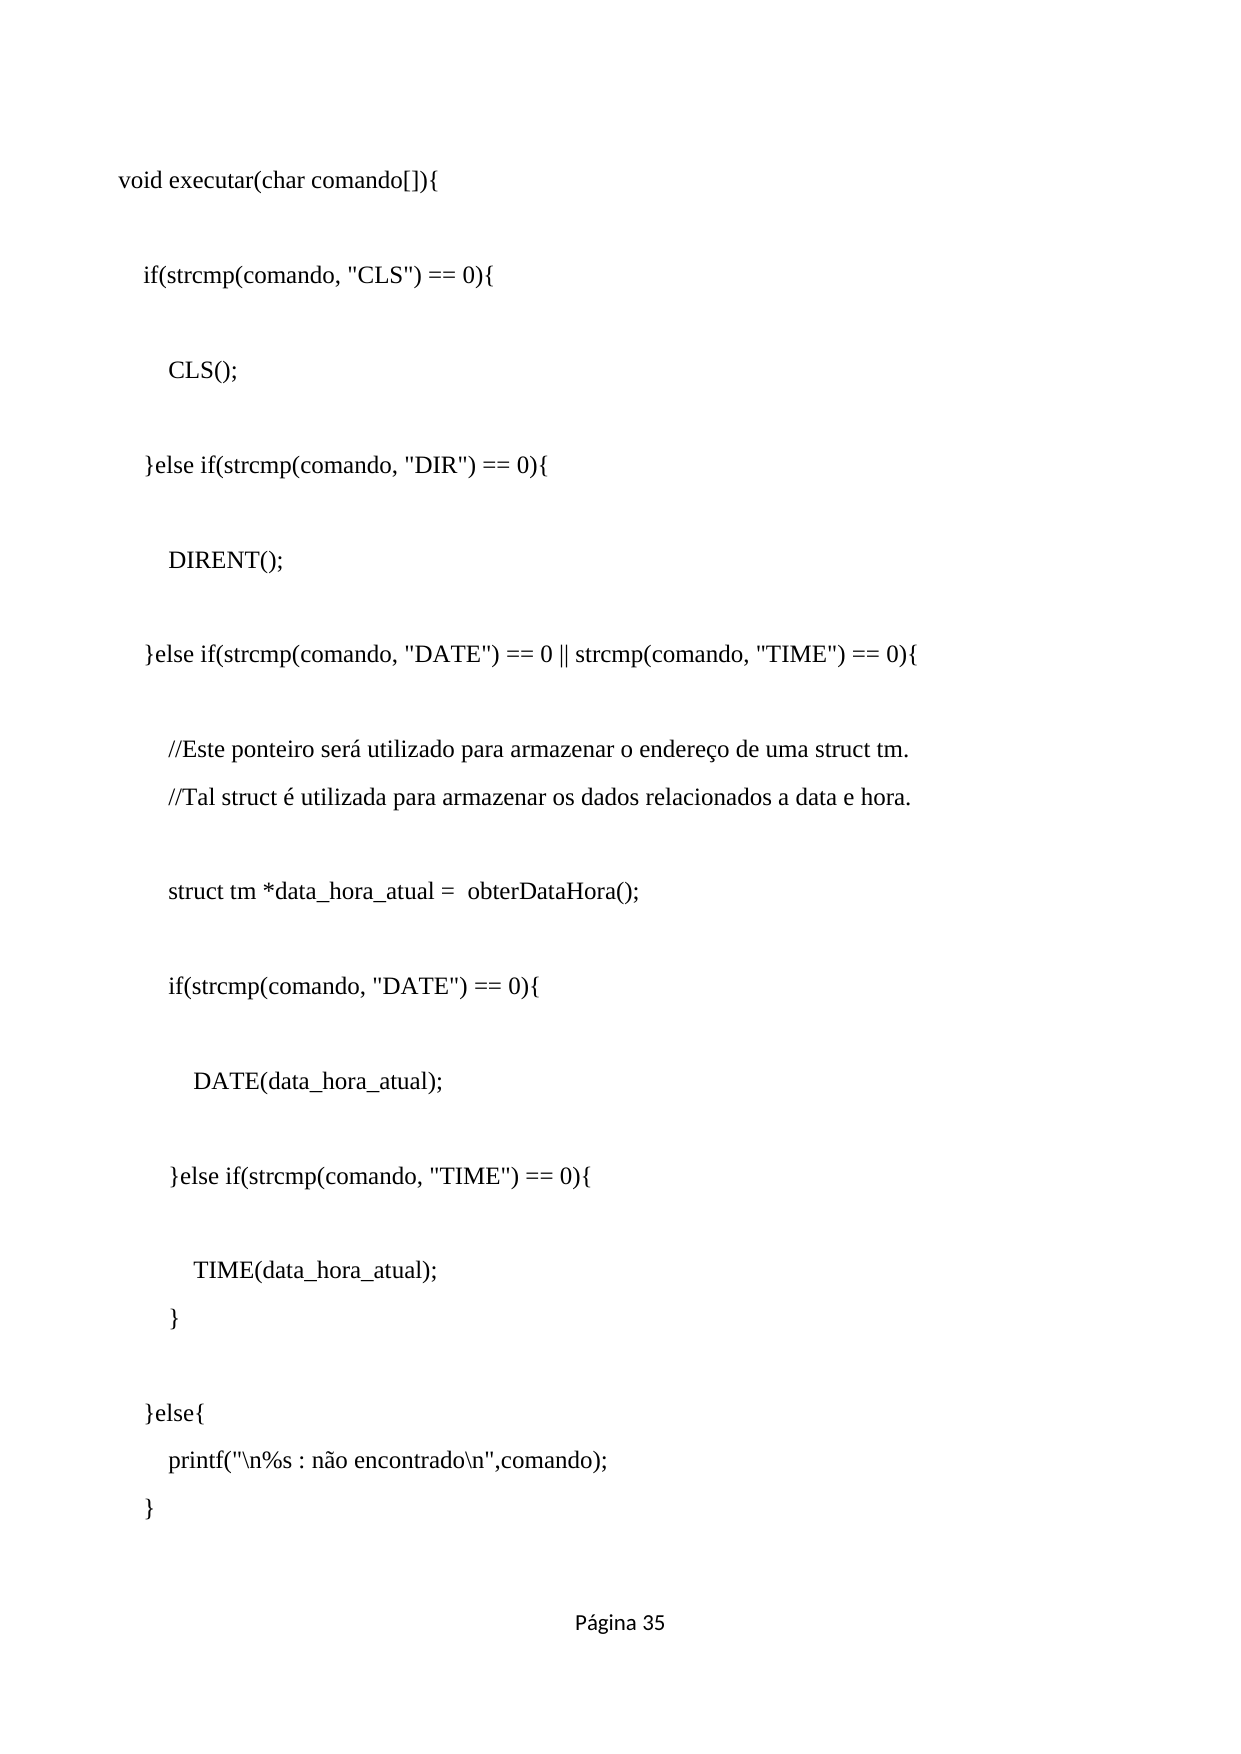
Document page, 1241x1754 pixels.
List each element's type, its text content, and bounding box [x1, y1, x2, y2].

text //Este ponteiro será utilizado para armazenar o endereço de uma struct tm. [118, 734, 1122, 763]
text } [118, 1493, 1122, 1521]
text if(strcmp(comando, "DATE") == 0){ [118, 971, 1122, 1000]
text }else if(strcmp(comando, "DIR") == 0){ [118, 450, 1122, 479]
text TIME(data_hora_atual); [118, 1256, 1122, 1284]
text //Tal struct é utilizada para armazenar os dados relacionados a data e hora. [118, 782, 1122, 810]
text DIRENT(); [118, 545, 1122, 573]
text }else if(strcmp(comando, "DATE") == 0 || strcmp(comando, "TIME") == 0){ [118, 639, 1122, 668]
text } [118, 1303, 1122, 1332]
text printf("\n%s : não encontrado\n",comando); [118, 1445, 1122, 1474]
text void executar(char comando[]){ [118, 166, 1122, 194]
text CLS(); [118, 355, 1122, 384]
text }else if(strcmp(comando, "TIME") == 0){ [118, 1161, 1122, 1189]
text DATE(data_hora_atual); [118, 1066, 1122, 1095]
text struct tm *data_hora_atual = obterDataHora(); [118, 876, 1122, 905]
text }else{ [118, 1398, 1122, 1427]
text if(strcmp(comando, "CLS") == 0){ [118, 260, 1122, 289]
